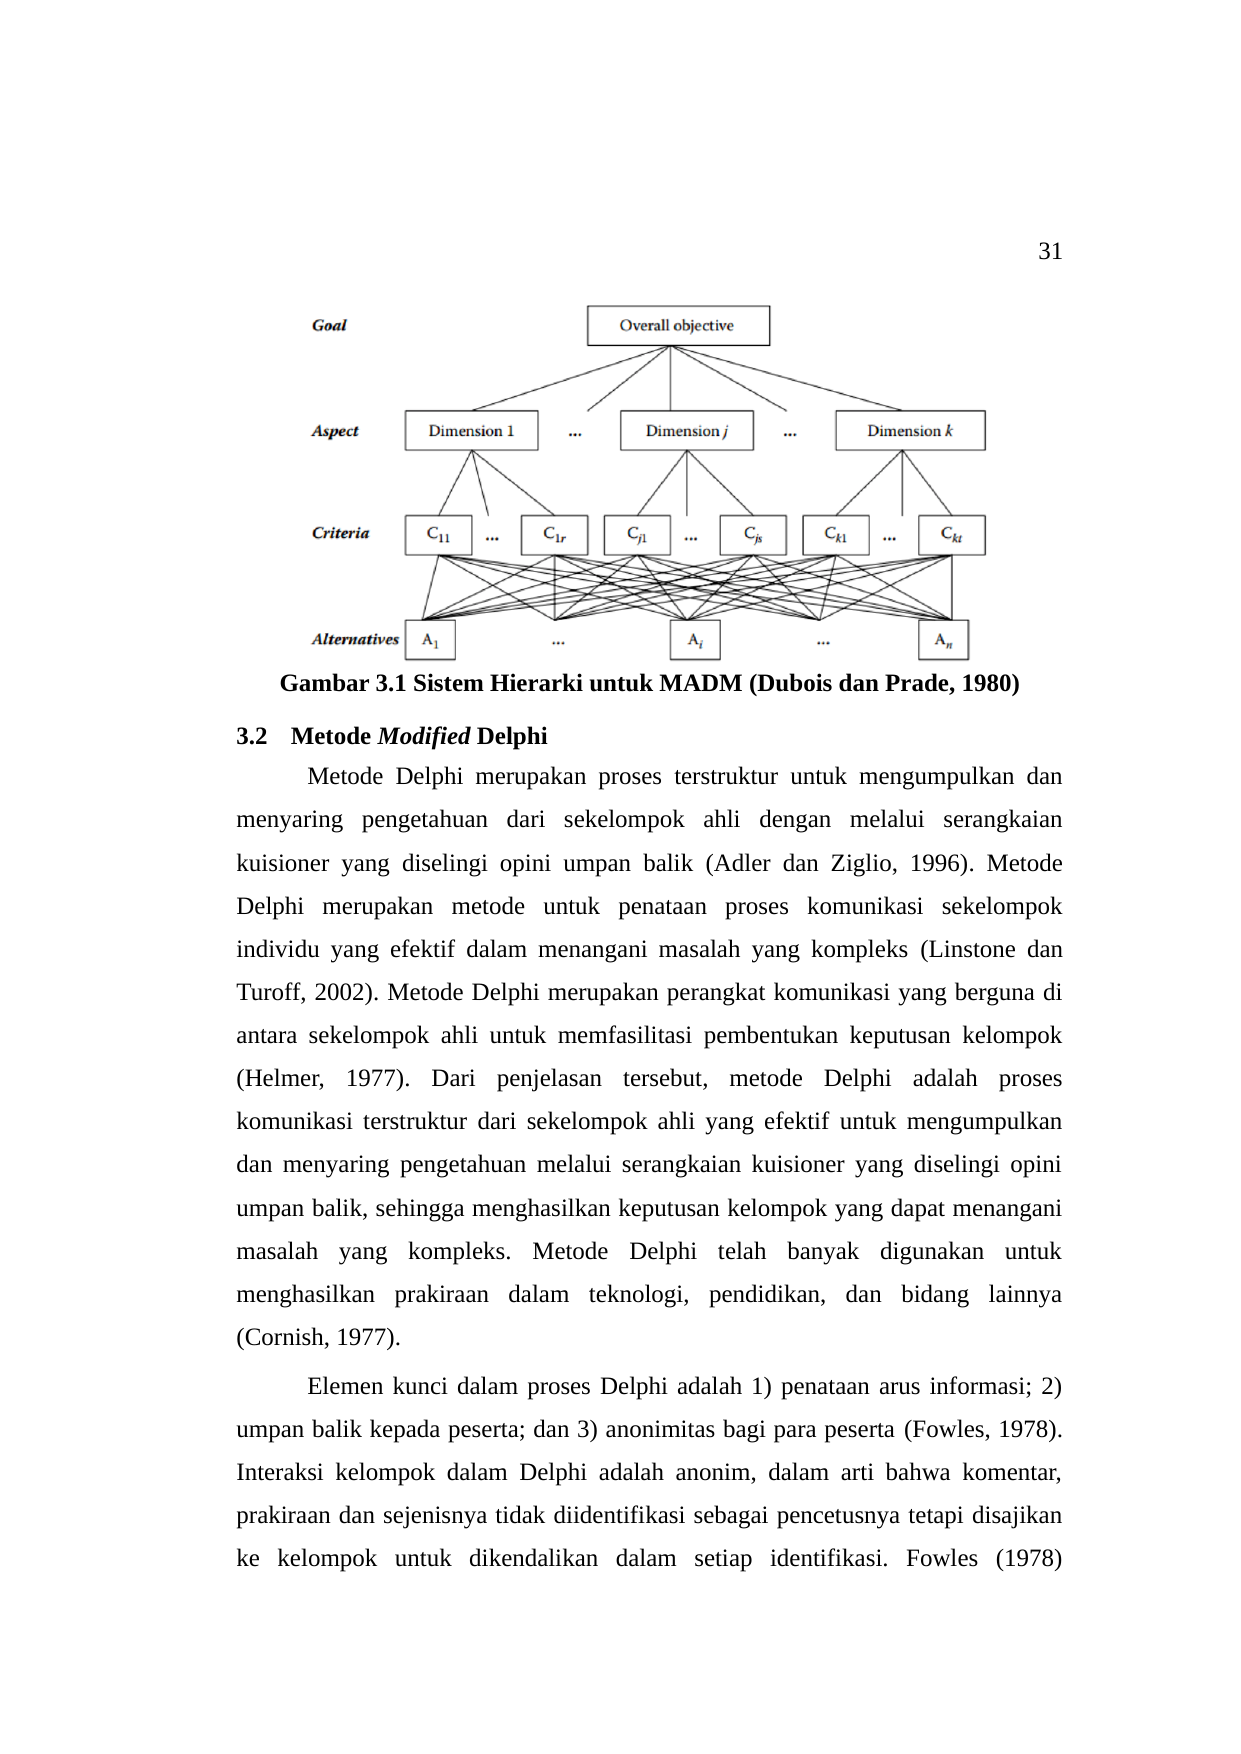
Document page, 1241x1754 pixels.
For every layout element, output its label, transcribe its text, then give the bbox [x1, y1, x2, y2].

picture [306, 295, 993, 668]
text Metode Delphi merupakan proses terstruktur untuk mengumpulkan dan menyaring pengetahuan dari sekelompok ahli dengan melalui serangkaian kuisioner yang diselingi opini umpan balik (Adler dan Ziglio, 1996). Metode Delphi merupakan metode untuk penataan proses komunikasi sekelompok individu yang efektif dalam menangani masalah yang kompleks (Linstone dan Turoff, 2002). Metode Delphi merupakan perangkat komunikasi yang berguna di antara sekelompok ahli untuk memfasilitasi pembentukan keputusan kelompok (Helmer, 1977). Dari penjelasan tersebut, metode Delphi adalah proses komunikasi terstruktur dari sekelompok ahli yang efektif untuk mengumpulkan dan menyaring pengetahuan melalui serangkaian kuisioner yang diselingi opini umpan balik, sehingga menghasilkan keputusan kelompok yang dapat menangani masalah yang kompleks. Metode Delphi telah banyak digunakan untuk menghasilkan prakiraan dalam teknologi, pendidikan, dan bidang lainnya (Cornish, 1977). [236, 761, 1063, 1351]
subtitle Metode Modified Delphi [236, 721, 1063, 749]
text Elemen kunci dalam proses Delphi adalah 1) penataan arus informasi; 2) umpan balik kepada peserta; dan 3) anonimitas bagi para peserta (Fowles, 1978). Interaksi kelompok dalam Delphi adalah anonim, dalam arti bahwa komentar, prakiraan dan sejenisnya tidak diidentifikasi sebagai pencetusnya tetapi disajikan ke kelompok untuk dikendalikan dalam setiap identifikasi. Fowles (1978) [236, 1371, 1063, 1572]
text Gambar 3.1 Sistem Hierarki untuk MADM (Dubois dan Prade, 1980) [236, 295, 1063, 697]
